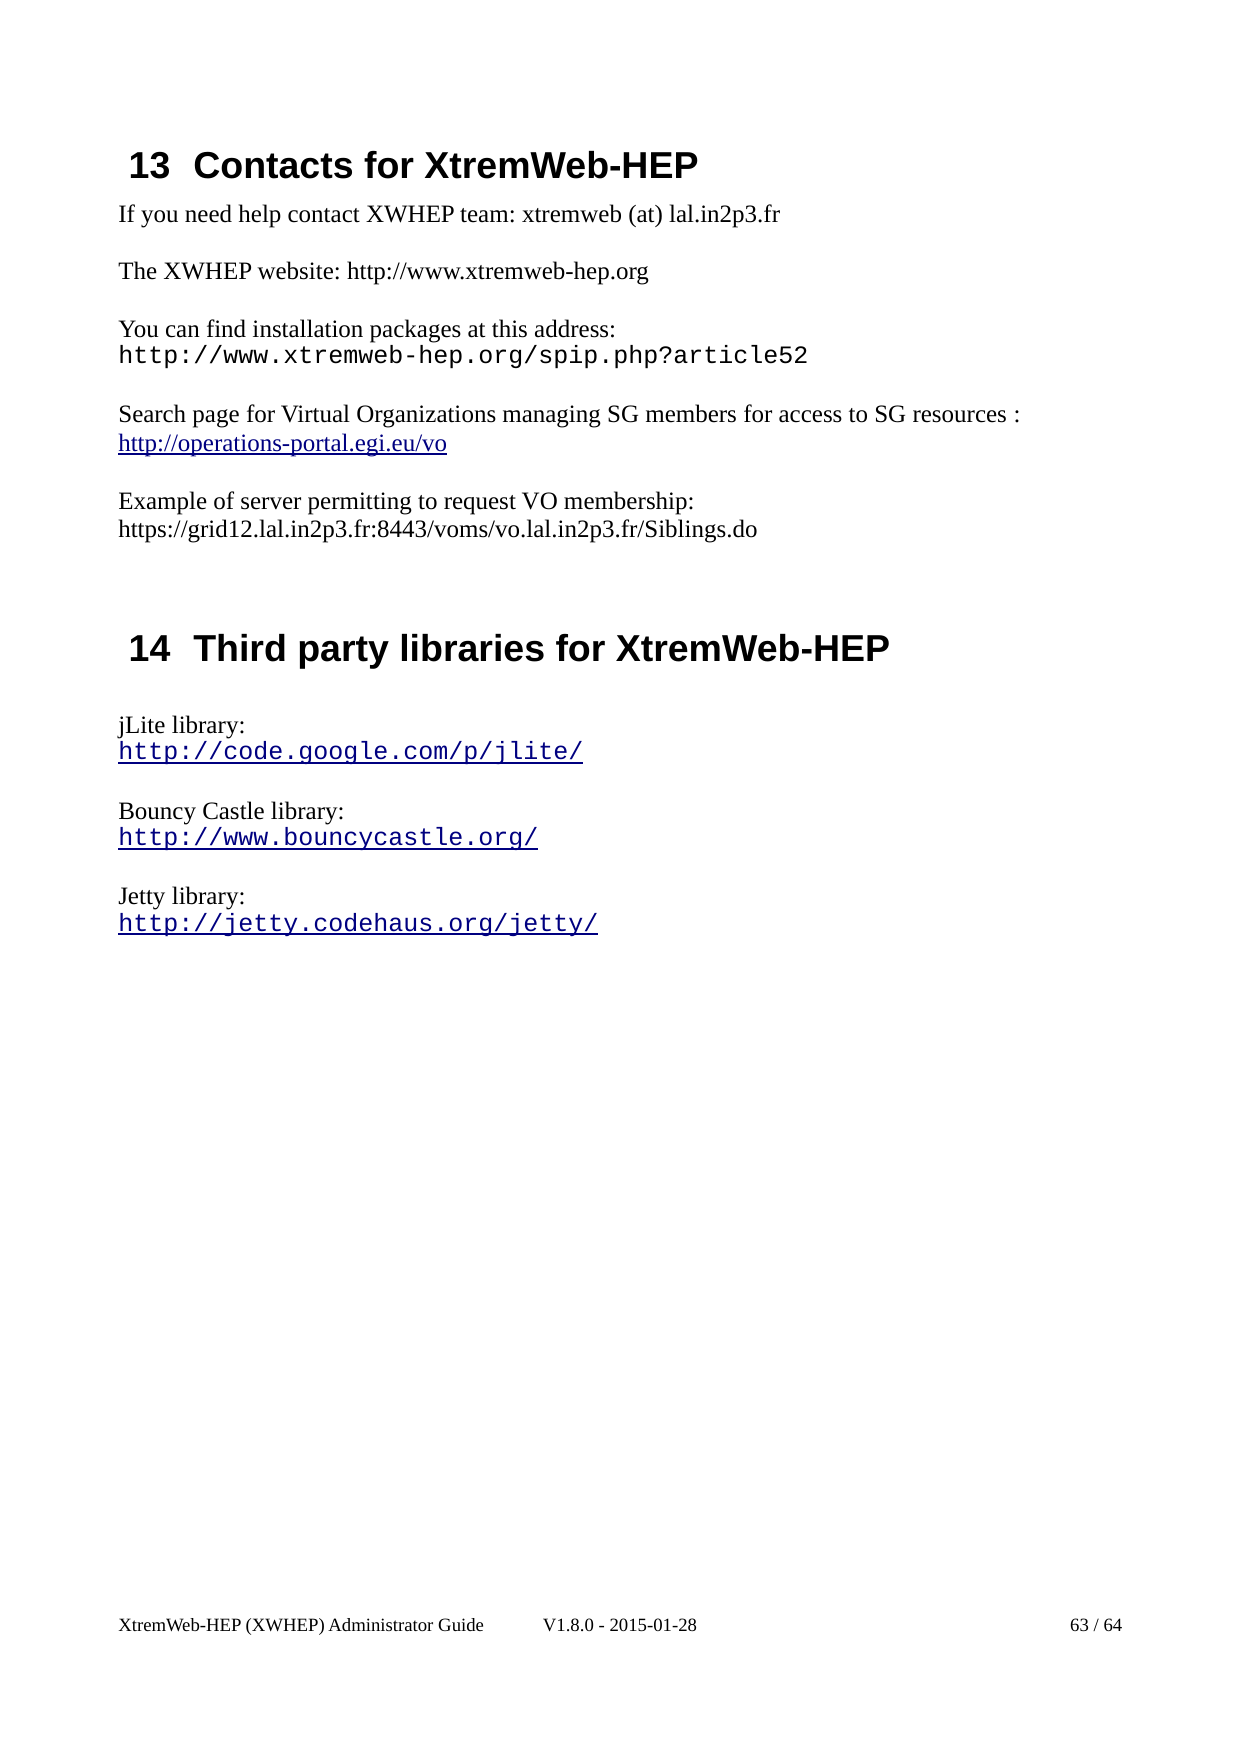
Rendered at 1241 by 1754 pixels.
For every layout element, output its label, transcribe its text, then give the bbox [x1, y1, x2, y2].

text http://www.bouncycastle.org/ [118, 825, 1122, 853]
text http://operations-portal.egi.eu/vo [118, 428, 1122, 457]
subtitle Contacts for XtremWeb-HEP [118, 143, 1122, 186]
text http://www.xtremweb-hep.org/spip.php?article52 [118, 342, 1122, 371]
text Jetty library: [118, 881, 1122, 910]
text https://grid12.lal.in2p3.fr:8443/voms/vo.lal.in2p3.fr/Siblings.do [118, 514, 1122, 543]
text Example of server permitting to request VO membership: [118, 486, 1122, 514]
text The XWHEP website: http://www.xtremweb-hep.org [118, 256, 1122, 285]
text Bouncy Castle library: [118, 796, 1122, 825]
text http://jetty.codehaus.org/jetty/ [118, 910, 1122, 938]
text You can find installation packages at this address: [118, 314, 1122, 342]
text http://code.google.com/p/jlite/ [118, 739, 1122, 767]
text jLite library: [118, 710, 1122, 739]
text If you need help contact XWHEP team: xtremweb (at) lal.in2p3.fr [118, 199, 1122, 227]
subtitle Third party libraries for XtremWeb-HEP [118, 626, 1122, 669]
text Search page for Virtual Organizations managing SG members for access to SG resources : [118, 399, 1122, 428]
